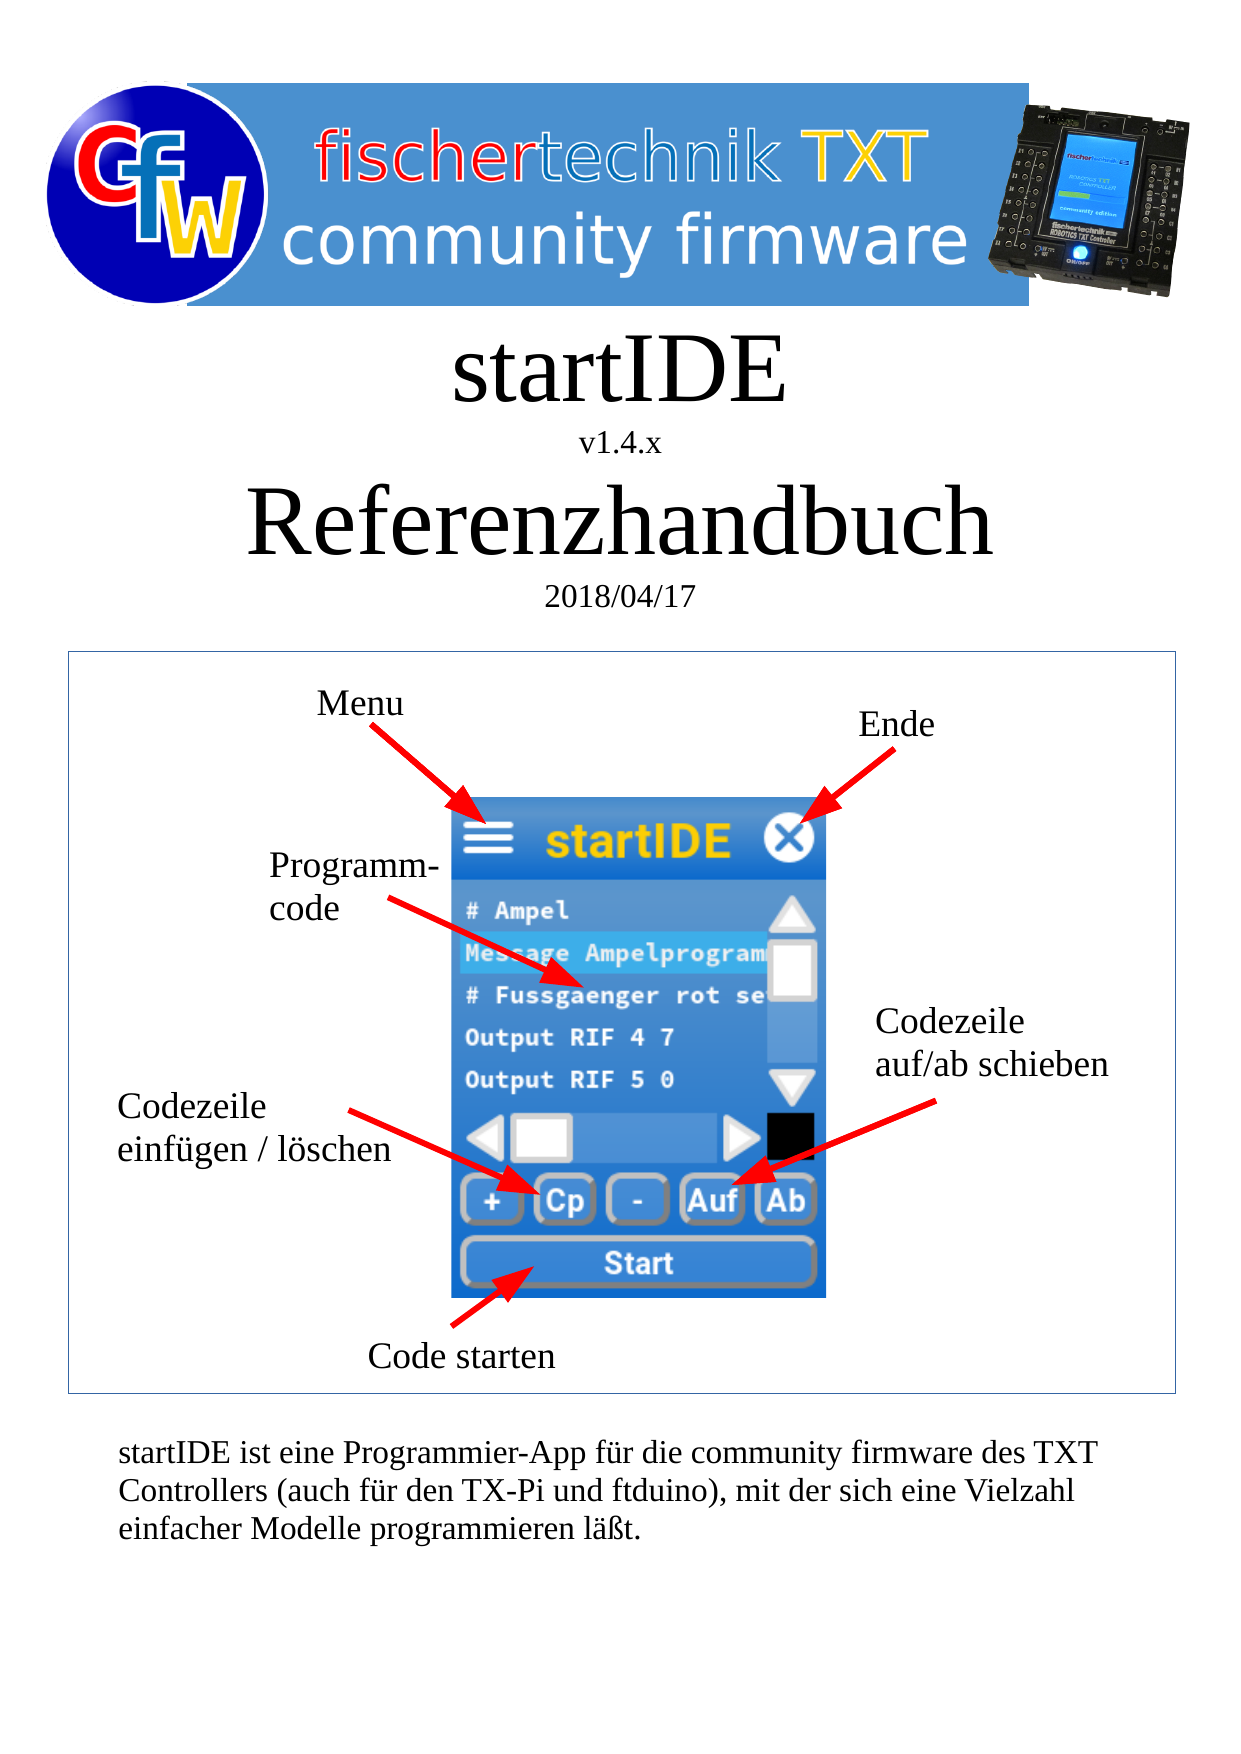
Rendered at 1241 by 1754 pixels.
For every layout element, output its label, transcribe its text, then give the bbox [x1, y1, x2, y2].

picture [451, 797, 827, 1298]
text Referenzhandbuch [118, 461, 1122, 576]
text startIDE [118, 308, 1122, 423]
text startIDE ist eine Programmier-App für die community firmware des TXT Controllers (auch für den TX-Pi und ftduino), mit der sich eine Vielzahl einfacher Modelle programmieren läßt. [118, 1432, 1122, 1547]
text 2018/04/17 [118, 576, 1122, 614]
text v1.4.x [118, 423, 1122, 461]
